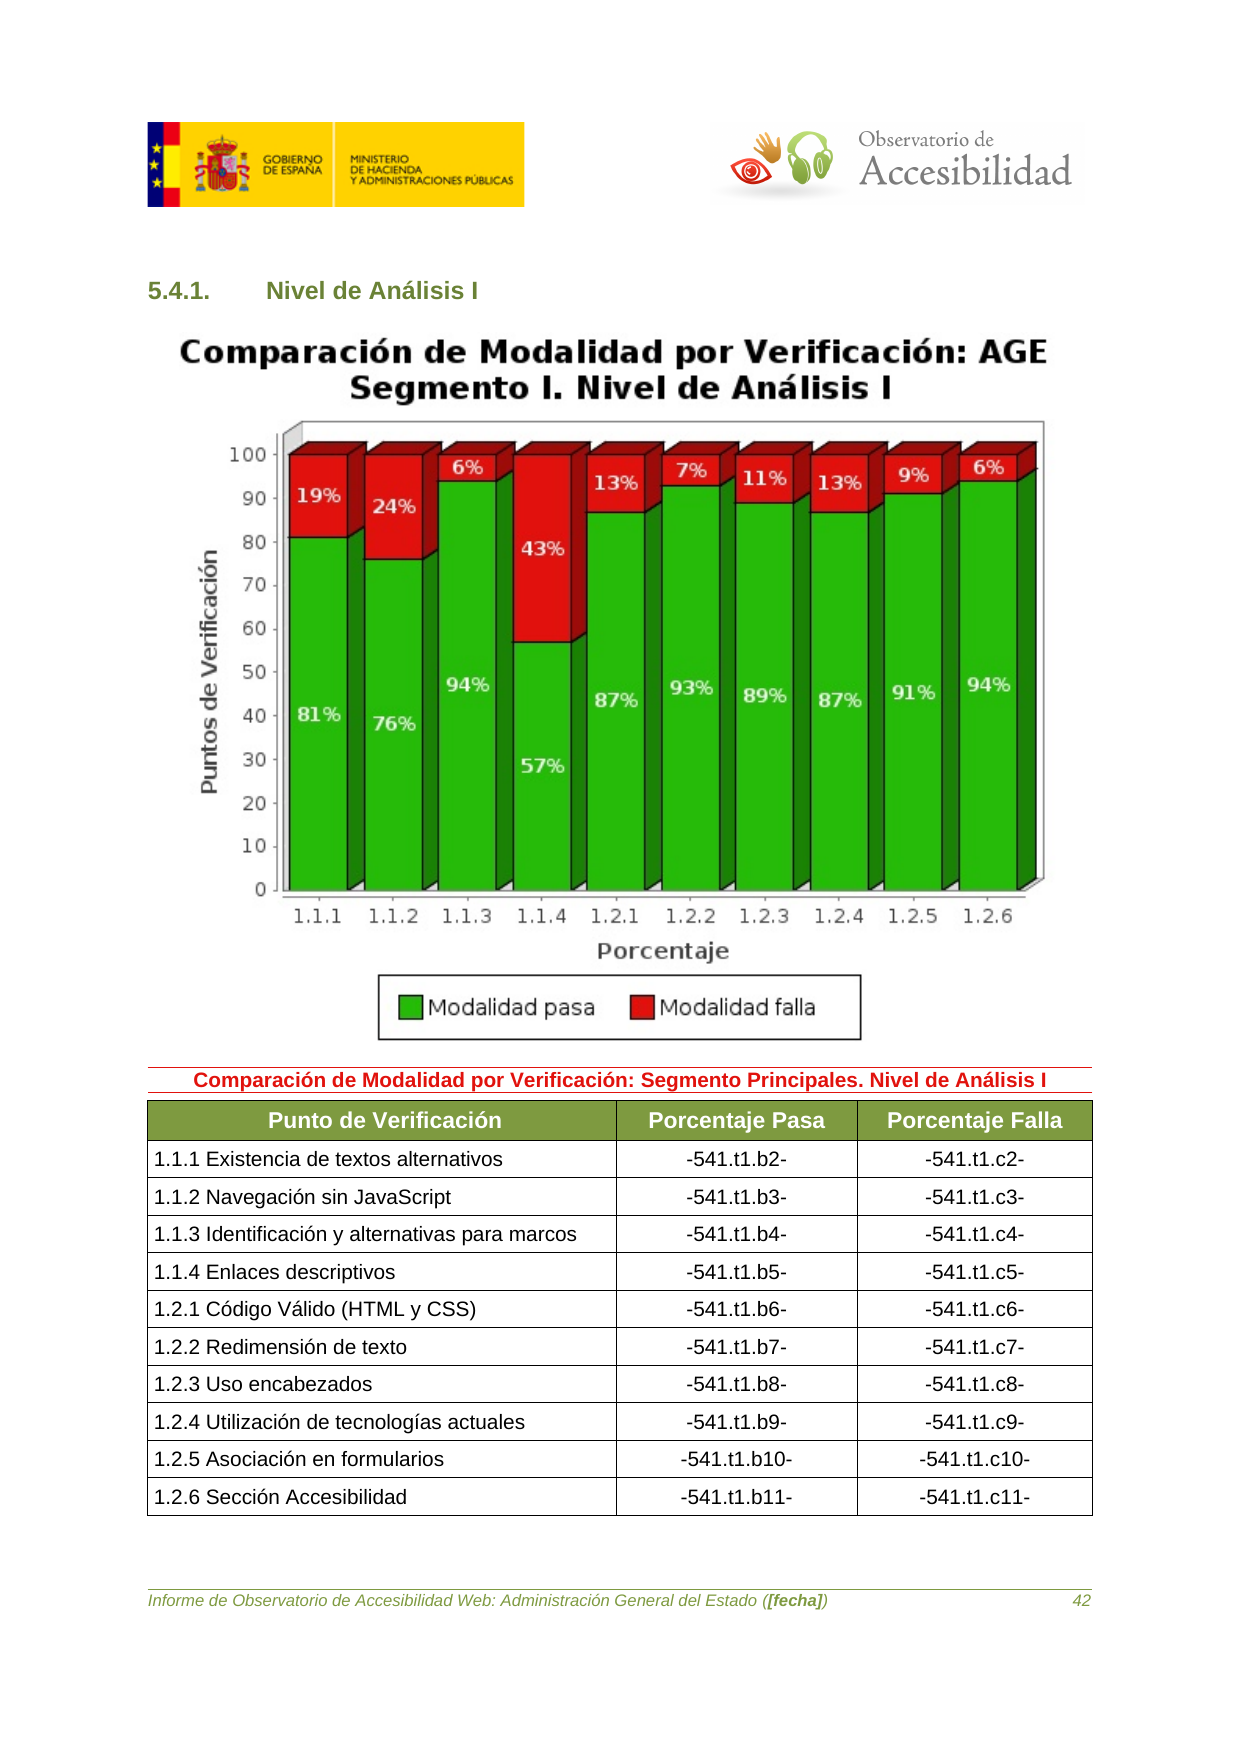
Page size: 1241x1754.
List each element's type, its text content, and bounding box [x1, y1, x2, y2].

table_cell -541.t1.c6- [858, 1291, 1092, 1327]
table_cell 1.1.4 Enlaces descriptivos [148, 1253, 616, 1290]
table_cell 1.1.2 Navegación sin JavaScript [148, 1178, 616, 1215]
table_cell -541.t1.c11- [858, 1478, 1092, 1515]
picture [710, 122, 1086, 205]
table_cell -541.t1.b8- [617, 1366, 857, 1402]
table_cell -541.t1.b7- [617, 1328, 857, 1365]
list Nivel de Análisis I [148, 276, 1092, 304]
table_cell 1.2.4 Utilización de tecnologías actuales [148, 1403, 616, 1440]
picture [178, 332, 1062, 1042]
table_cell -541.t1.c3- [858, 1178, 1092, 1215]
table_cell -541.t1.c8- [858, 1366, 1092, 1402]
table_cell 1.2.6 Sección Accesibilidad [148, 1478, 616, 1515]
table_cell -541.t1.c7- [858, 1328, 1092, 1365]
table_cell -541.t1.b6- [617, 1291, 857, 1327]
table_cell -541.t1.b3- [617, 1178, 857, 1215]
table_cell -541.t1.b10- [617, 1441, 857, 1477]
table_cell -541.t1.c10- [858, 1441, 1092, 1477]
table_header Punto de Verificación [148, 1101, 616, 1140]
table_cell 1.2.1 Código Válido (HTML y CSS) [148, 1291, 616, 1327]
table_cell -541.t1.b11- [617, 1478, 857, 1515]
table_cell -541.t1.c4- [858, 1216, 1092, 1252]
table_cell -541.t1.b2- [617, 1141, 857, 1177]
table_cell -541.t1.b9- [617, 1403, 857, 1440]
table_header Porcentaje Pasa [617, 1101, 857, 1140]
table_cell 1.1.1 Existencia de textos alternativos [148, 1141, 616, 1177]
table_cell -541.t1.c5- [858, 1253, 1092, 1290]
table_cell 1.1.3 Identificación y alternativas para marcos [148, 1216, 616, 1252]
table_cell -541.t1.b4- [617, 1216, 857, 1252]
table_cell -541.t1.b5- [617, 1253, 857, 1290]
picture [147, 122, 525, 207]
table_cell -541.t1.c9- [858, 1403, 1092, 1440]
table_cell 1.2.3 Uso encabezados [148, 1366, 616, 1402]
table_cell 1.2.2 Redimensión de texto [148, 1328, 616, 1365]
table_header Porcentaje Falla [858, 1101, 1092, 1140]
table_cell -541.t1.c2- [858, 1141, 1092, 1177]
text Comparación de Modalidad por Verificación: Segmento Principales. Nivel de Análisis I [148, 1068, 1092, 1092]
table_cell 1.2.5 Asociación en formularios [148, 1441, 616, 1477]
